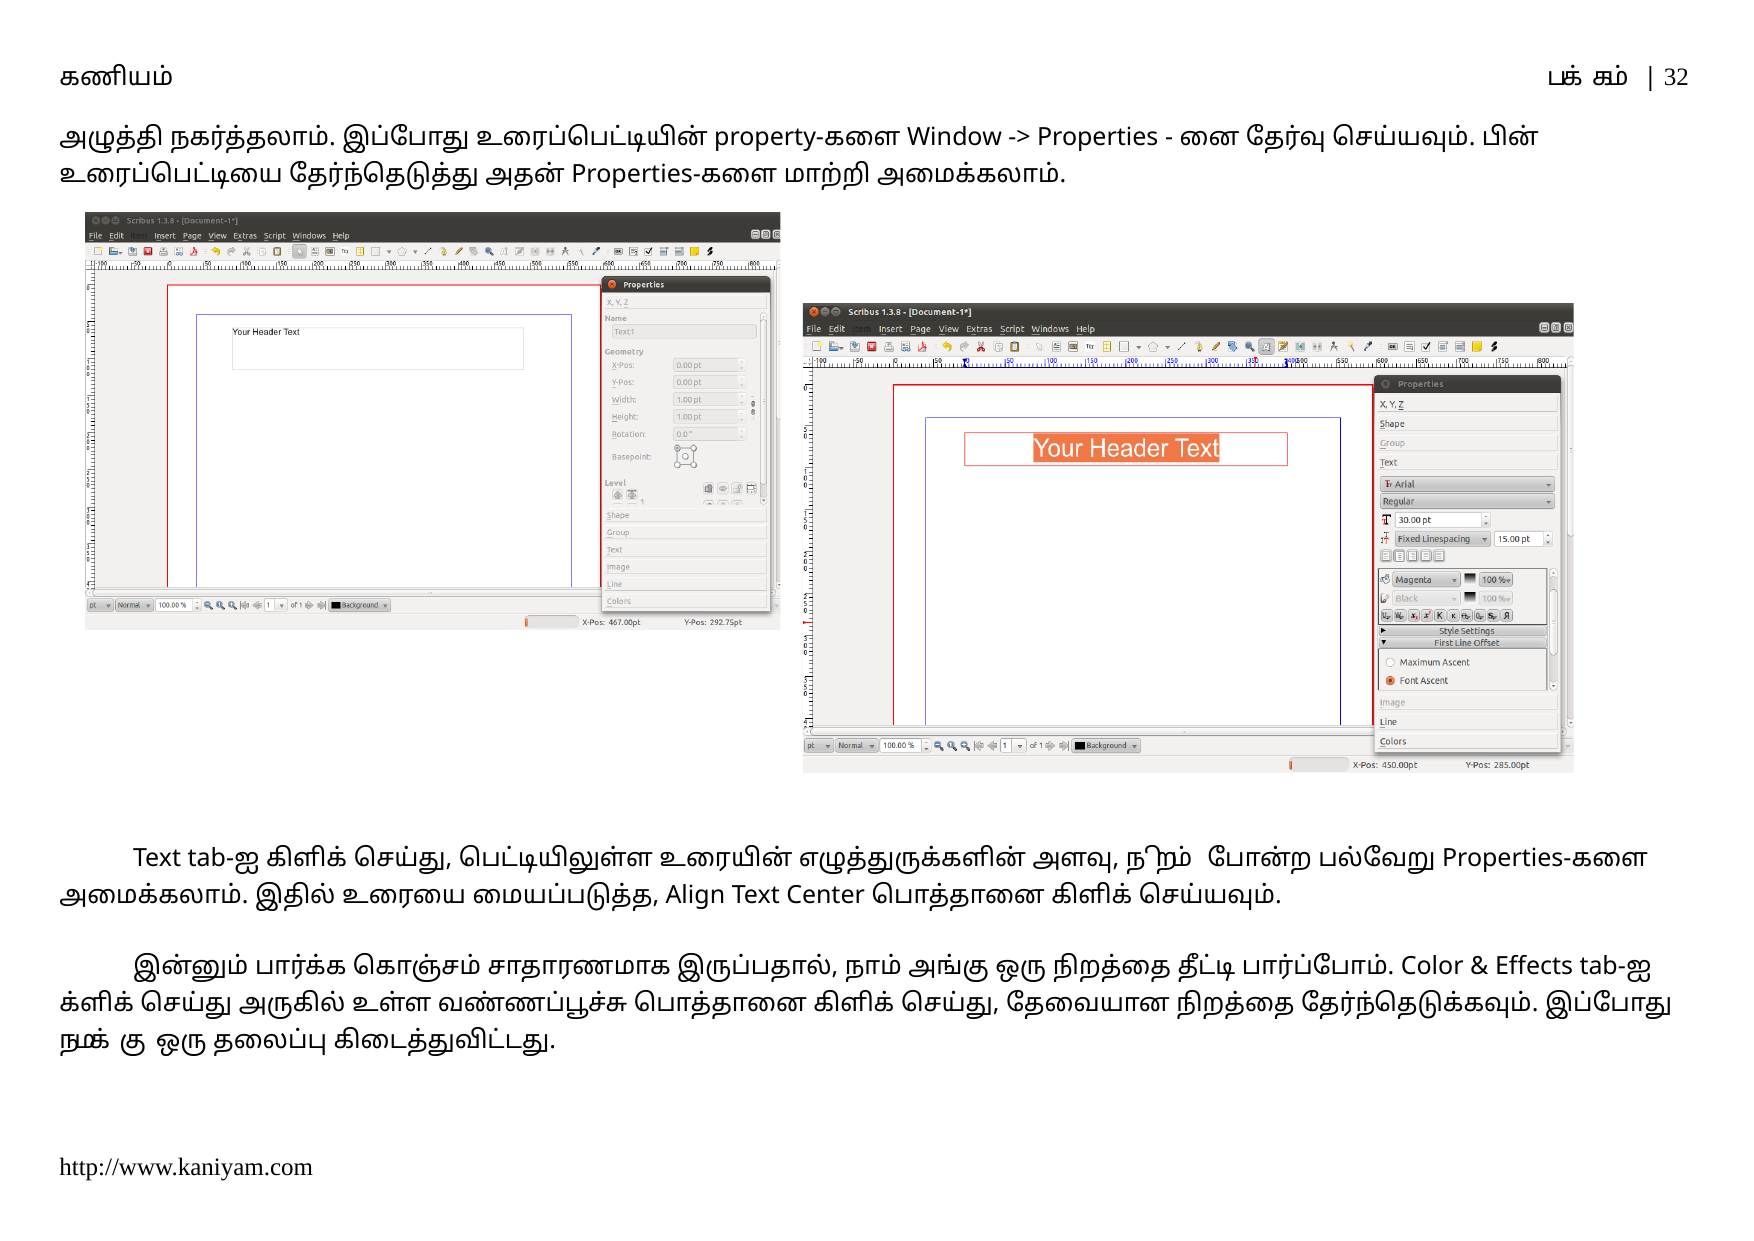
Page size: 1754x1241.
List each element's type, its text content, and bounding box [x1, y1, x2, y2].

picture [802, 303, 1574, 773]
text Text tab-ஐ கிளிக் செய்து, பெட்டியிலுள்ள உரையின் எழுத்துருக்களின் அளவு, நிறம் போன்ற பல்வேறு Properties-களை அமைக்கலாம். இதில் உரையை மையப்படுத்த, Align Text Center பொத்தானை கிளிக் செய்யவும். [59, 840, 1695, 914]
text அழுத்தி நகர்த்தலாம். இப்போது உரைப்பெட்டியின் property-களை Window -> Properties - னை தேர்வு செய்யவும். பின் உரைப்பெட்டியை தேர்ந்தெடுத்து அதன் Properties-களை மாற்றி அமைக்கலாம். [59, 118, 1695, 192]
text இன்னும் பார்க்க கொஞ்சம் சாதாரணமாக இருப்பதால், நாம் அங்கு ஒரு நிறத்தை தீட்டி பார்ப்போம். Color & Effects tab-ஐ க்ளிக் செய்து அருகில் உள்ள வண்ணப்பூச்சு பொத்தானை கிளிக் செய்து, தேவையான நிறத்தை தேர்ந்தெடுக்கவும். இப்போது நமக்கு ஒரு தலைப்பு கிடைத்துவிட்டது. [59, 948, 1695, 1059]
picture [85, 212, 781, 630]
